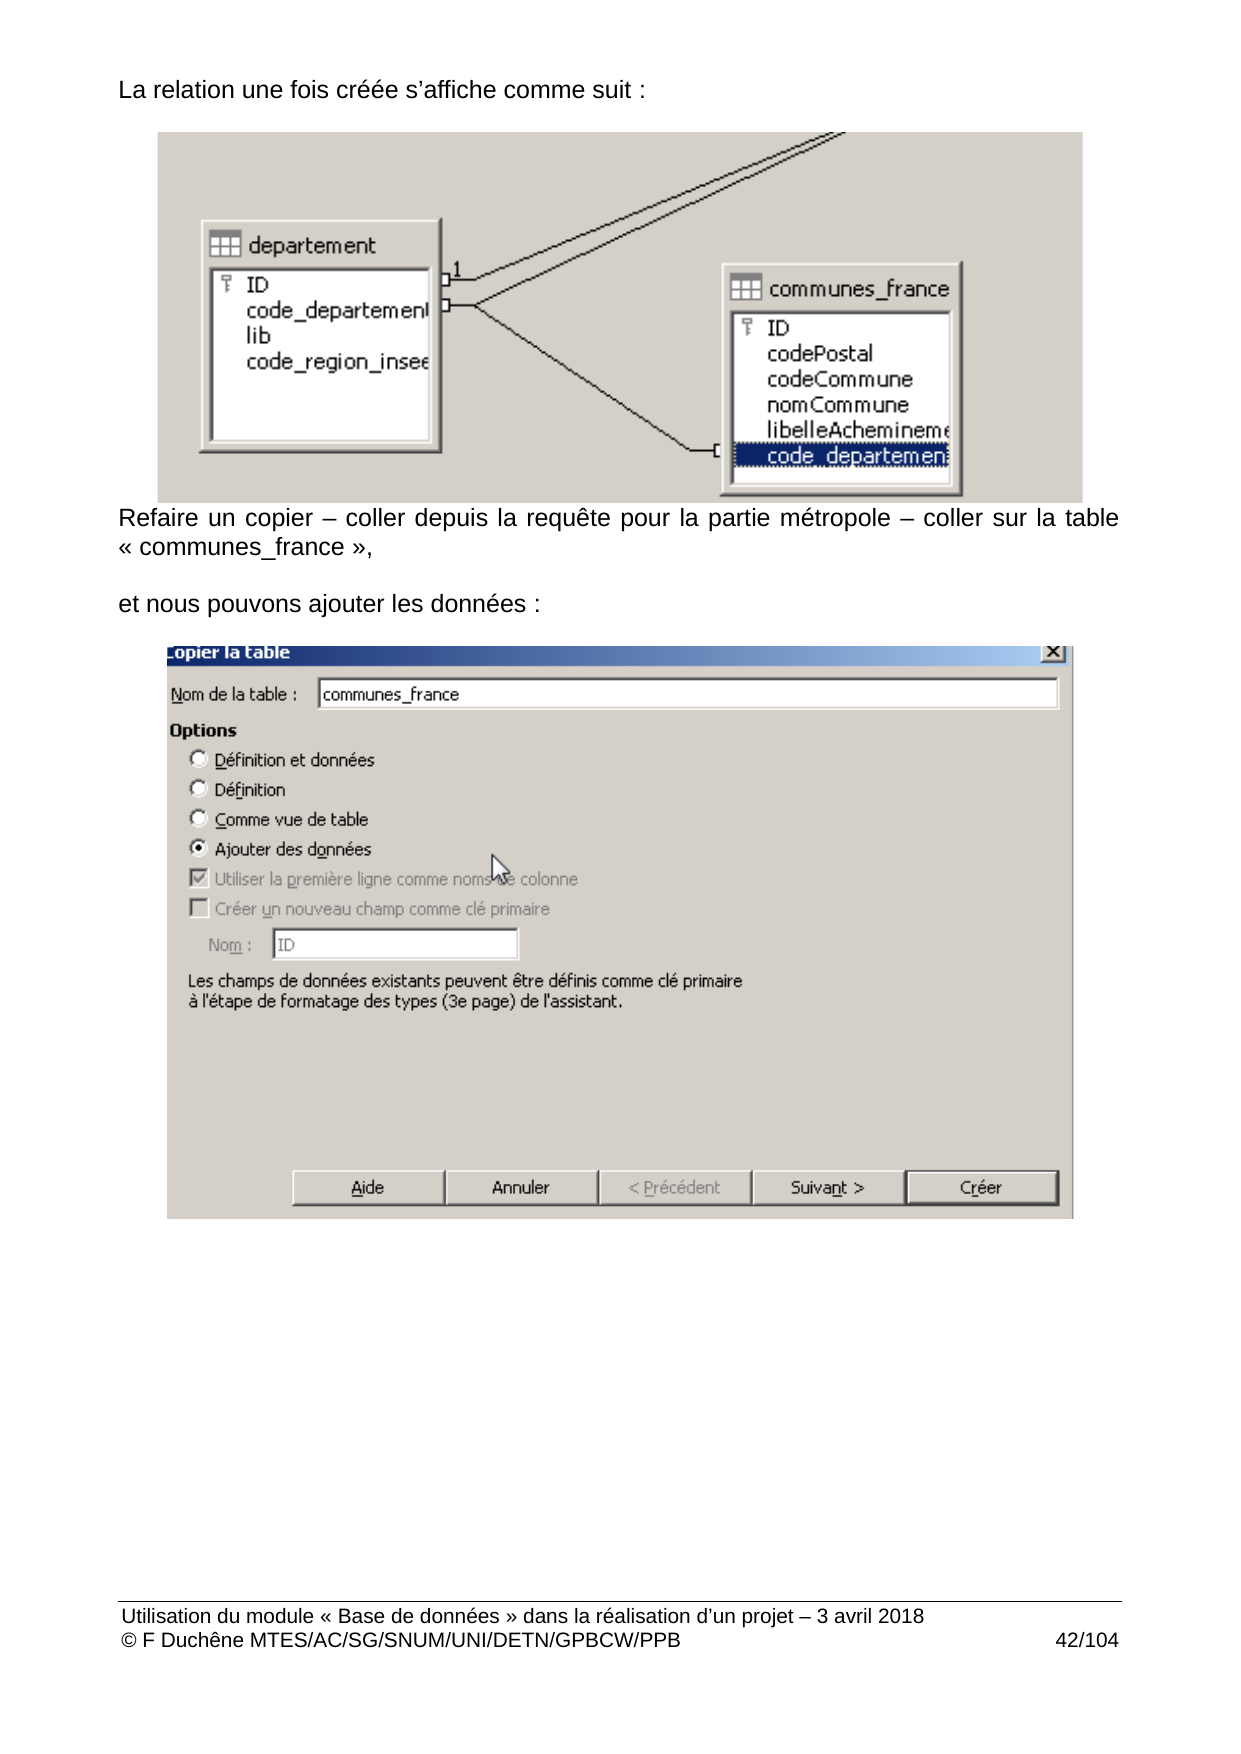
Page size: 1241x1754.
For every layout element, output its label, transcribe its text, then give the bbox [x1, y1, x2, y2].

text et nous pouvons ajouter les données : [118, 589, 1122, 618]
text La relation une fois créée s’affiche comme suit : [118, 75, 1122, 104]
text Refaire un copier – coller depuis la requête pour la partie métropole – coller sur la table « communes_france », [118, 161, 1122, 560]
picture [167, 646, 1074, 1219]
